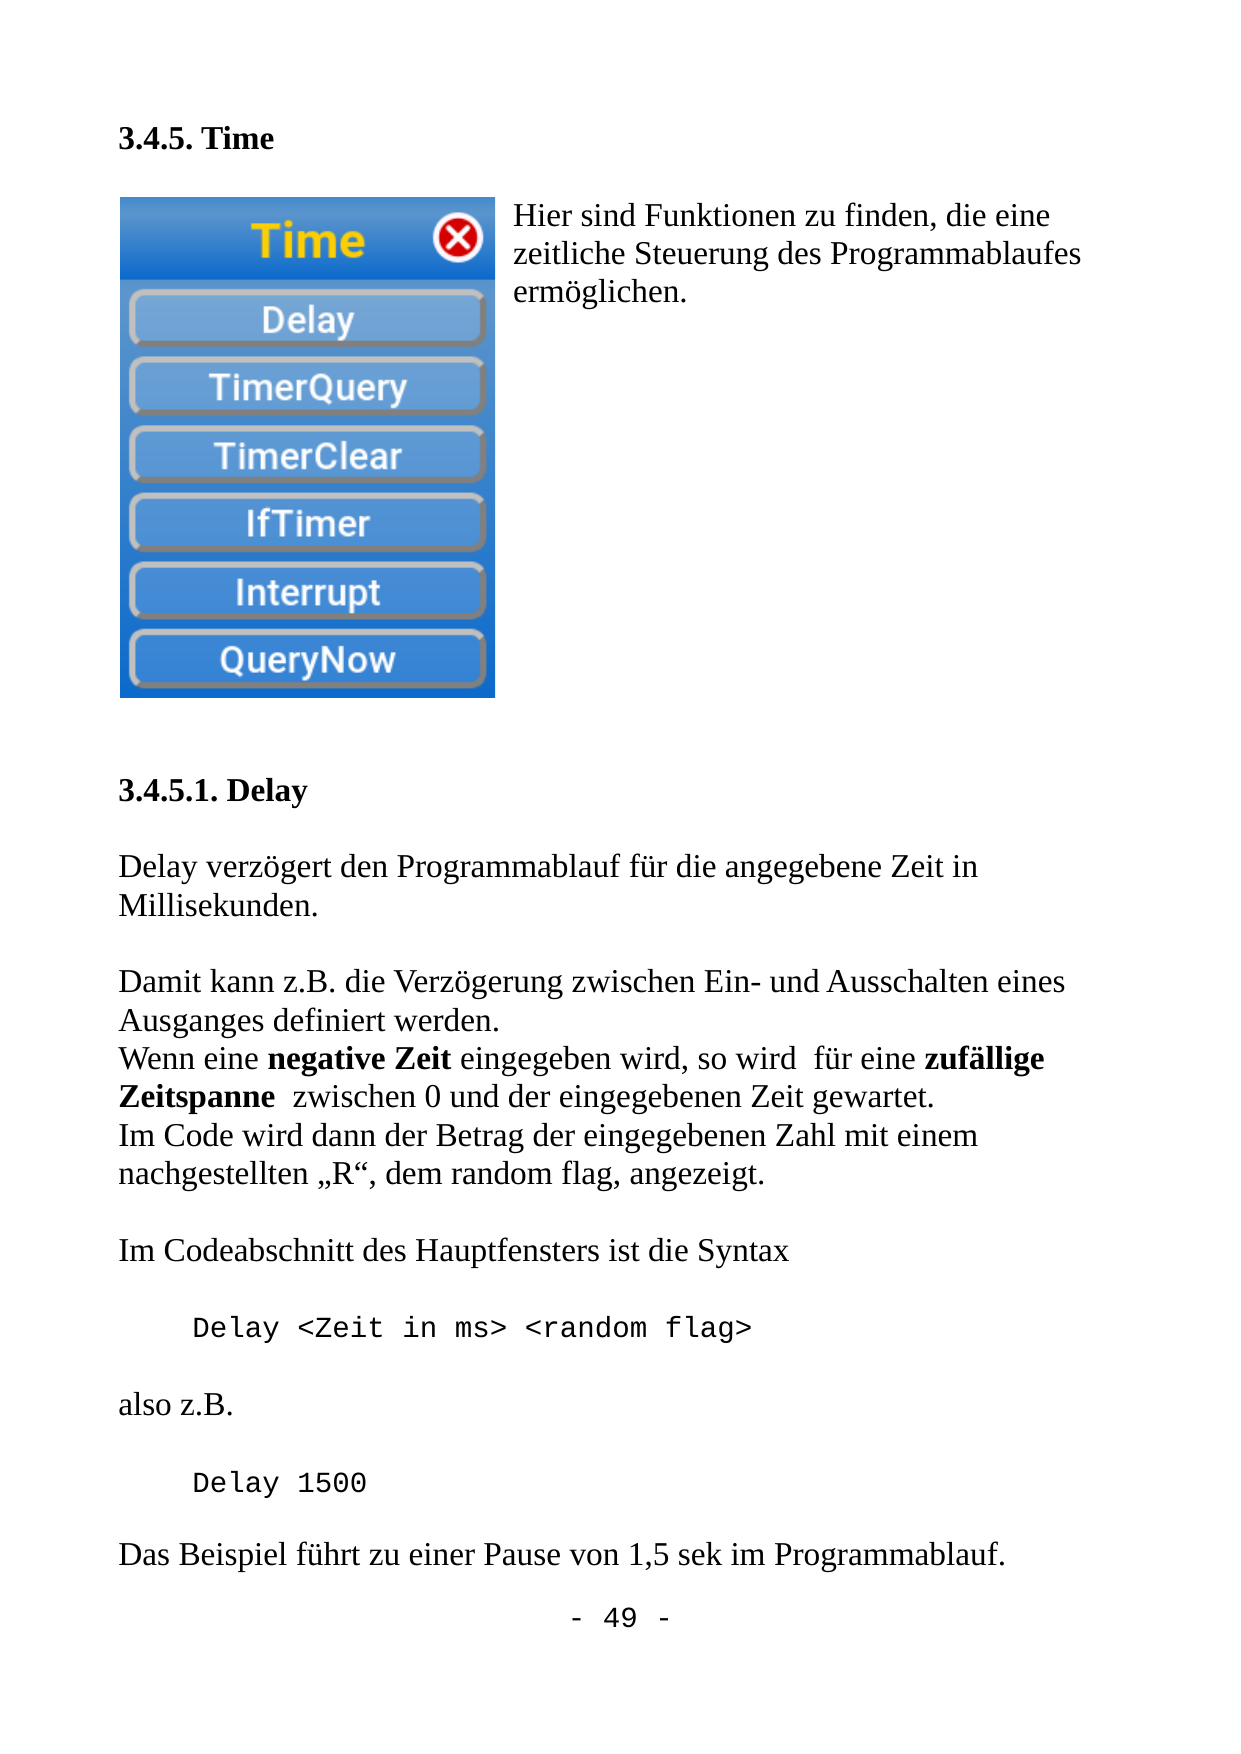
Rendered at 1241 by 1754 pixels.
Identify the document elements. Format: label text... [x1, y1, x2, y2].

text 3.4.5. Time [118, 118, 1122, 156]
text Hier sind Funktionen zu finden, die eine zeitliche Steuerung des Programmablaufes ermöglichen. [118, 195, 1122, 310]
text Delay 1500 [118, 1461, 1122, 1501]
text Delay verzögert den Programmablauf für die angegebene Zeit in Millisekunden. [118, 846, 1122, 923]
text Damit kann z.B. die Verzögerung zwischen Ein- und Ausschalten eines Ausganges definiert werden. [118, 961, 1122, 1038]
text Delay <Zeit in ms> <random flag> [118, 1306, 1122, 1346]
text Wenn eine negative Zeit eingegeben wird, so wird für eine zufällige Zeitspanne zwischen 0 und der eingegebenen Zeit gewartet. [118, 1038, 1122, 1115]
picture [120, 197, 496, 698]
text 3.4.5.1. Delay [118, 770, 1122, 808]
text Im Code wird dann der Betrag der eingegebenen Zahl mit einem nachgestellten „R“, dem random flag, angezeigt. [118, 1115, 1122, 1191]
text Das Beispiel führt zu einer Pause von 1,5 sek im Programmablauf. [118, 1534, 1122, 1573]
text Im Codeabschnitt des Hauptfensters ist die Syntax [118, 1230, 1122, 1268]
text also z.B. [118, 1385, 1122, 1423]
